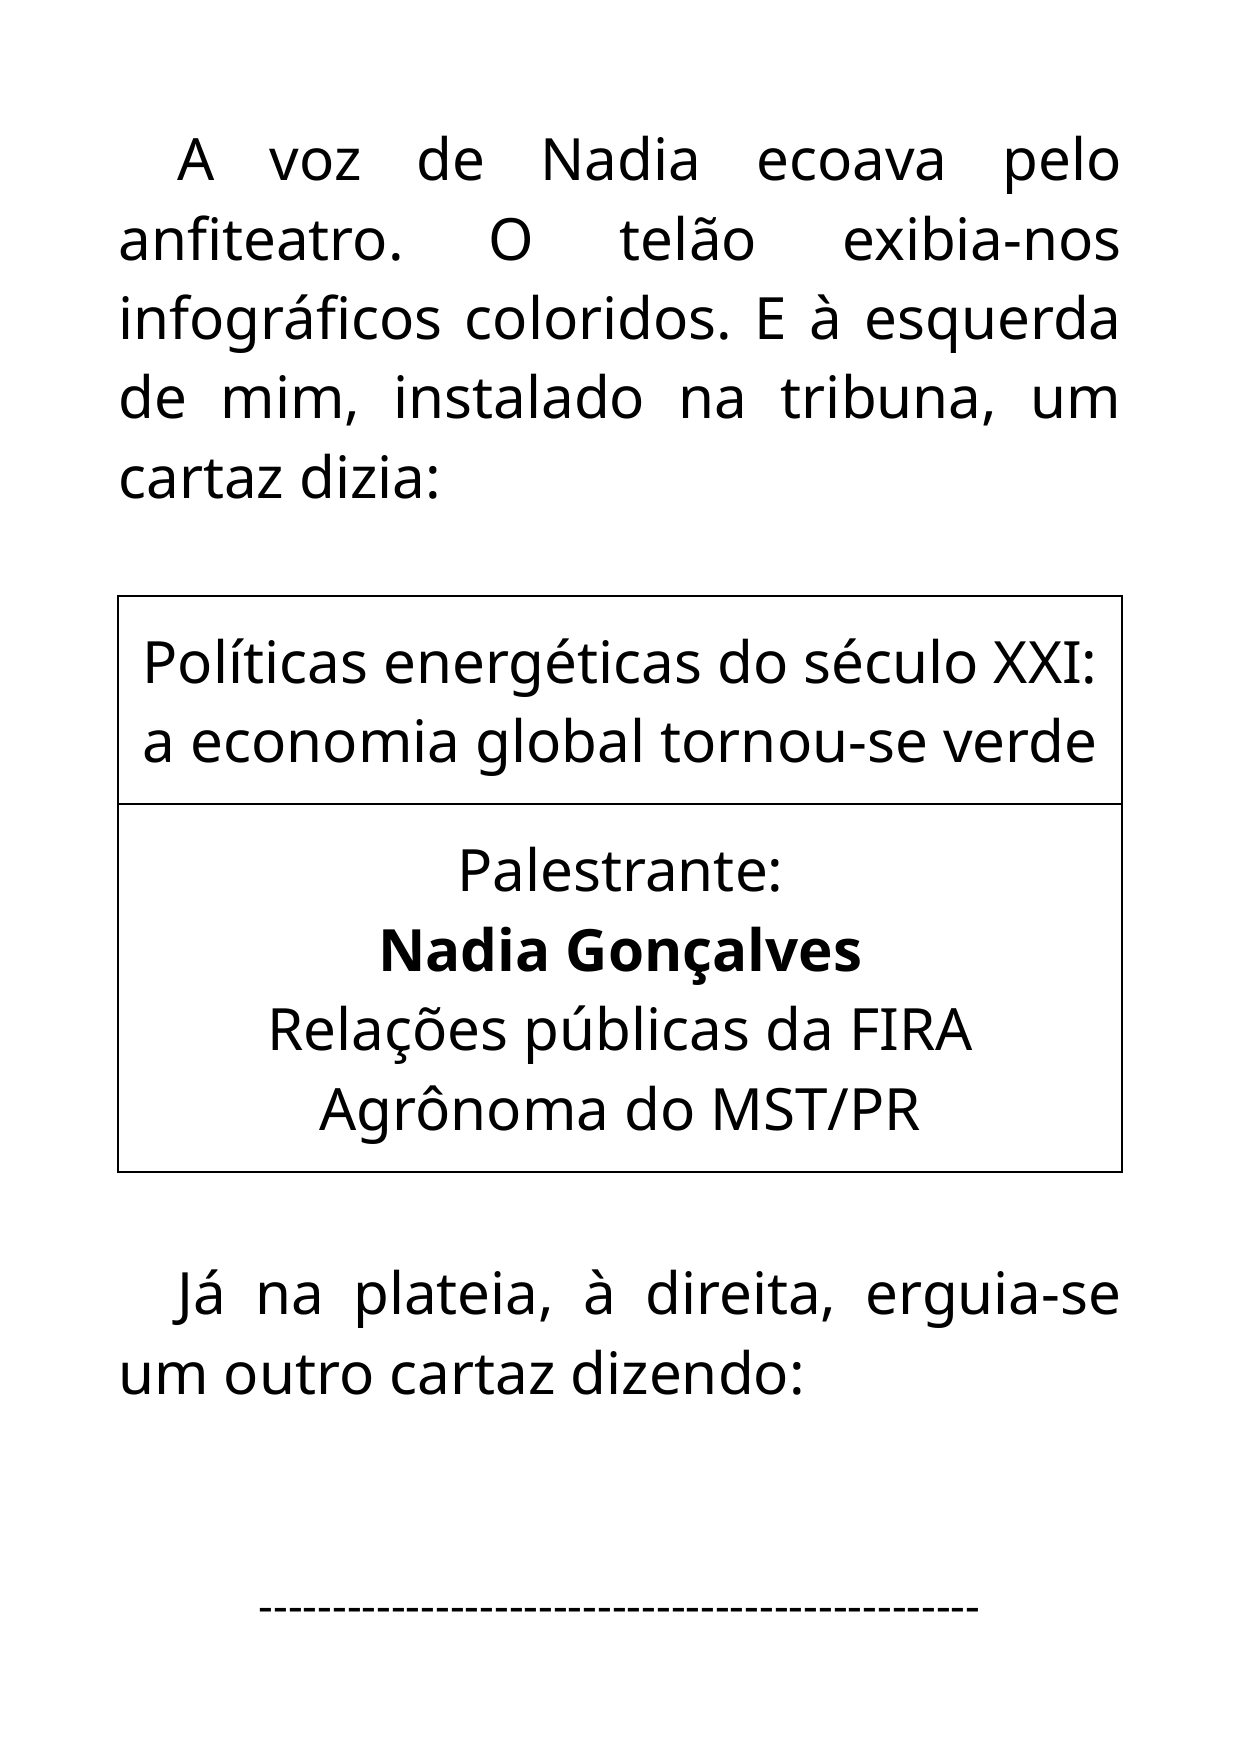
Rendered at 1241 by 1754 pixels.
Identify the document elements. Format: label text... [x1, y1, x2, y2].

table_header Políticas energéticas do século XXI: a economia global tornou-se verde [119, 597, 1121, 803]
text Já na plateia, à direita, erguia-se um outro cartaz dizendo: [118, 1252, 1122, 1411]
table_cell Palestrante: Nadia Gonçalves Relações públicas da FIRA Agrônoma do MST/PR [119, 805, 1121, 1171]
text A voz de Nadia ecoava pelo anfiteatro. O telão exibia-nos infográficos coloridos. E à esquerda de mim, instalado na tribuna, um cartaz dizia: [118, 118, 1122, 516]
